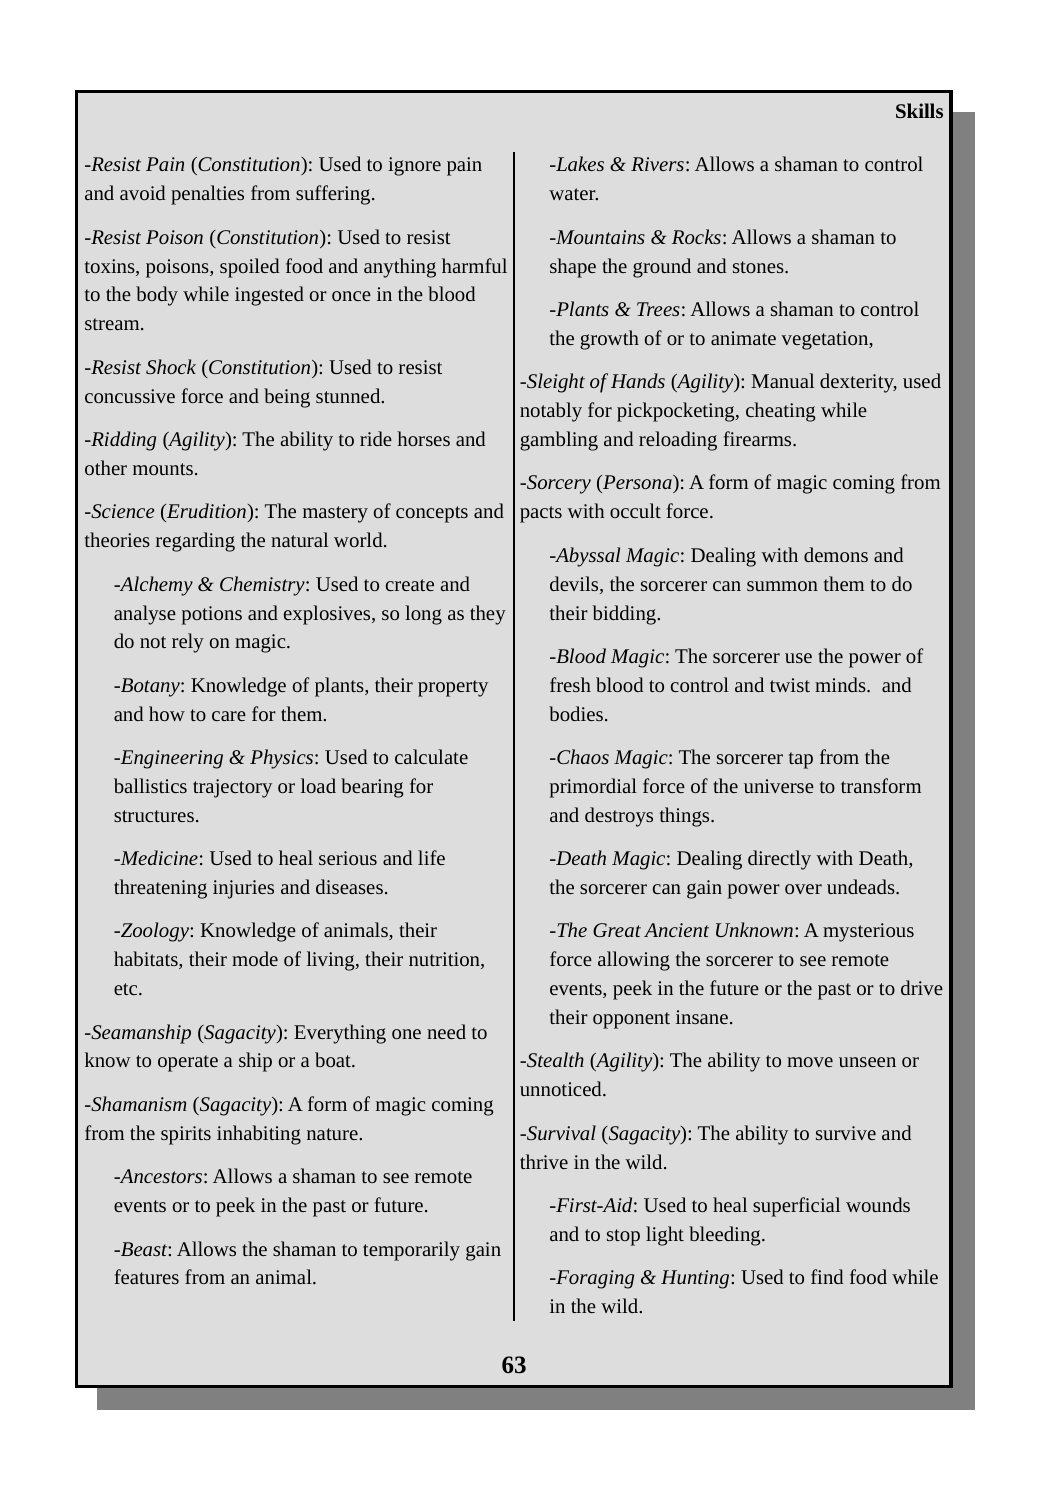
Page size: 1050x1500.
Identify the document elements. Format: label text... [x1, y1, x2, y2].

text -Shamanism (Sagacity): A form of magic coming from the spirits inhabiting nature. [84, 1092, 508, 1145]
text -Beast: Allows the shaman to temporarily gain features from an animal. [113, 1236, 508, 1289]
text -Stealth (Agility): The ability to move unseen or unnoticed. [519, 1048, 943, 1101]
text -Zoology: Knowledge of animals, their habitats, their mode of living, their nutrition, etc. [113, 918, 508, 1000]
text -Sorcery (Persona): A form of magic coming from pacts with occult force. [519, 470, 943, 523]
text -Lakes & Rivers: Allows a shaman to control water. [549, 152, 943, 205]
text -Chaos Magic: The sorcerer tap from the primordial force of the universe to transform and destroys things. [549, 745, 943, 827]
text -Plants & Trees: Allows a shaman to control the growth of or to animate vegetation, [549, 297, 943, 350]
text -Ridding (Agility): The ability to ride horses and other mounts. [84, 427, 508, 480]
text -Resist Shock (Constitution): Used to resist concussive force and being stunned. [84, 355, 508, 408]
text -Blood Magic: The sorcerer use the power of fresh blood to control and twist minds. and bodies. [549, 644, 943, 726]
text -First-Aid: Used to heal superficial wounds and to stop light bleeding. [549, 1193, 943, 1246]
text -Medicine: Used to heal serious and life threatening injuries and diseases. [113, 846, 508, 899]
text -Engineering & Physics: Used to calculate ballistics trajectory or load bearing for structures. [113, 745, 508, 827]
text -Survival (Sagacity): The ability to survive and thrive in the wild. [519, 1121, 943, 1174]
text -The Great Ancient Unknown: A mysterious force allowing the sorcerer to see remote events, peek in the future or the past or to drive their opponent insane. [549, 918, 943, 1029]
text -Science (Erudition): The mastery of concepts and theories regarding the natural world. [84, 499, 508, 552]
text -Death Magic: Dealing directly with Death, the sorcerer can gain power over undeads. [549, 846, 943, 899]
text -Botany: Knowledge of plants, their property and how to care for them. [113, 673, 508, 726]
text -Resist Poison (Constitution): Used to resist toxins, poisons, spoiled food and anything harmful to the body while ingested or once in the blood stream. [84, 225, 508, 335]
text -Foraging & Hunting: Used to find food while in the wild. [549, 1265, 943, 1318]
text -Resist Pain (Constitution): Used to ignore pain and avoid penalties from suffering. [84, 152, 508, 205]
text -Abyssal Magic: Dealing with demons and devils, the sorcerer can summon them to do their bidding. [549, 543, 943, 624]
text -Sleight of Hands (Agility): Manual dexterity, used notably for pickpocketing, cheating while gambling and reloading firearms. [519, 369, 943, 451]
text -Ancestors: Allows a shaman to see remote events or to peek in the past or future. [113, 1164, 508, 1217]
text -Mountains & Rocks: Allows a shaman to shape the ground and stones. [549, 225, 943, 278]
text -Seamanship (Sagacity): Everything one need to know to operate a ship or a boat. [84, 1019, 508, 1072]
text -Alchemy & Chemistry: Used to create and analyse potions and explosives, so long as they do not rely on magic. [113, 572, 508, 653]
